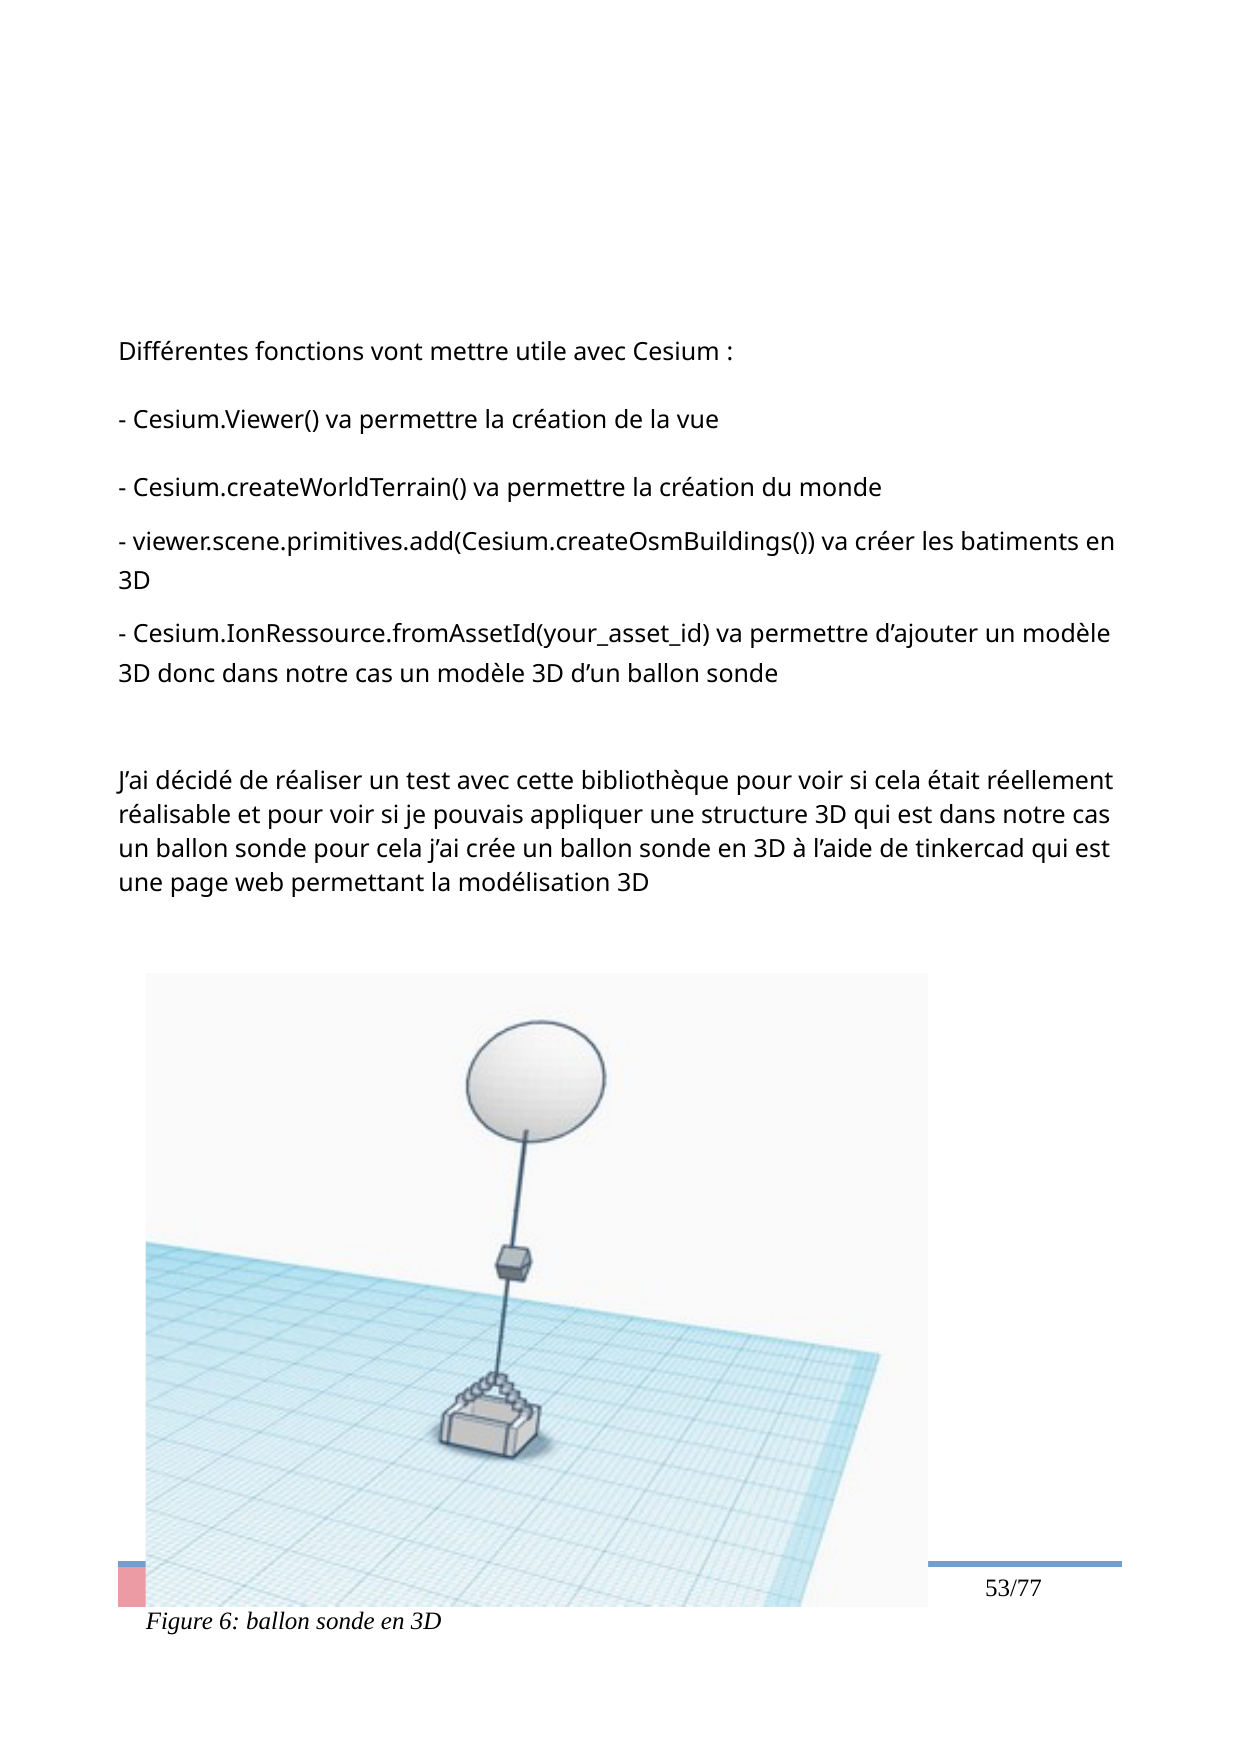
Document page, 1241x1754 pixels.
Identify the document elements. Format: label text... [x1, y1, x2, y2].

text Différentes fonctions vont mettre utile avec Cesium : [118, 333, 1122, 367]
text - viewer.scene.primitives.add(Cesium.createOsmBuildings()) va créer les batiments en 3D [118, 523, 1122, 596]
picture [145, 973, 929, 1607]
text J’ai décidé de réaliser un test avec cette bibliothèque pour voir si cela était réellement réalisable et pour voir si je pouvais appliquer une structure 3D qui est dans notre cas un ballon sonde pour cela j’ai crée un ballon sonde en 3D à l’aide de tinkercad qui est une page web permettant la modélisation 3D [118, 763, 1122, 899]
text - Cesium.IonRessource.fromAssetId(your_asset_id) va permettre d’ajouter un modèle 3D donc dans notre cas un modèle 3D d’un ballon sonde [118, 616, 1122, 689]
text - Cesium.createWorldTerrain() va permettre la création du monde [118, 469, 1122, 503]
text Figure 6: ballon sonde en 3D [146, 1607, 928, 1635]
text - Cesium.Viewer() va permettre la création de la vue [118, 401, 1122, 435]
